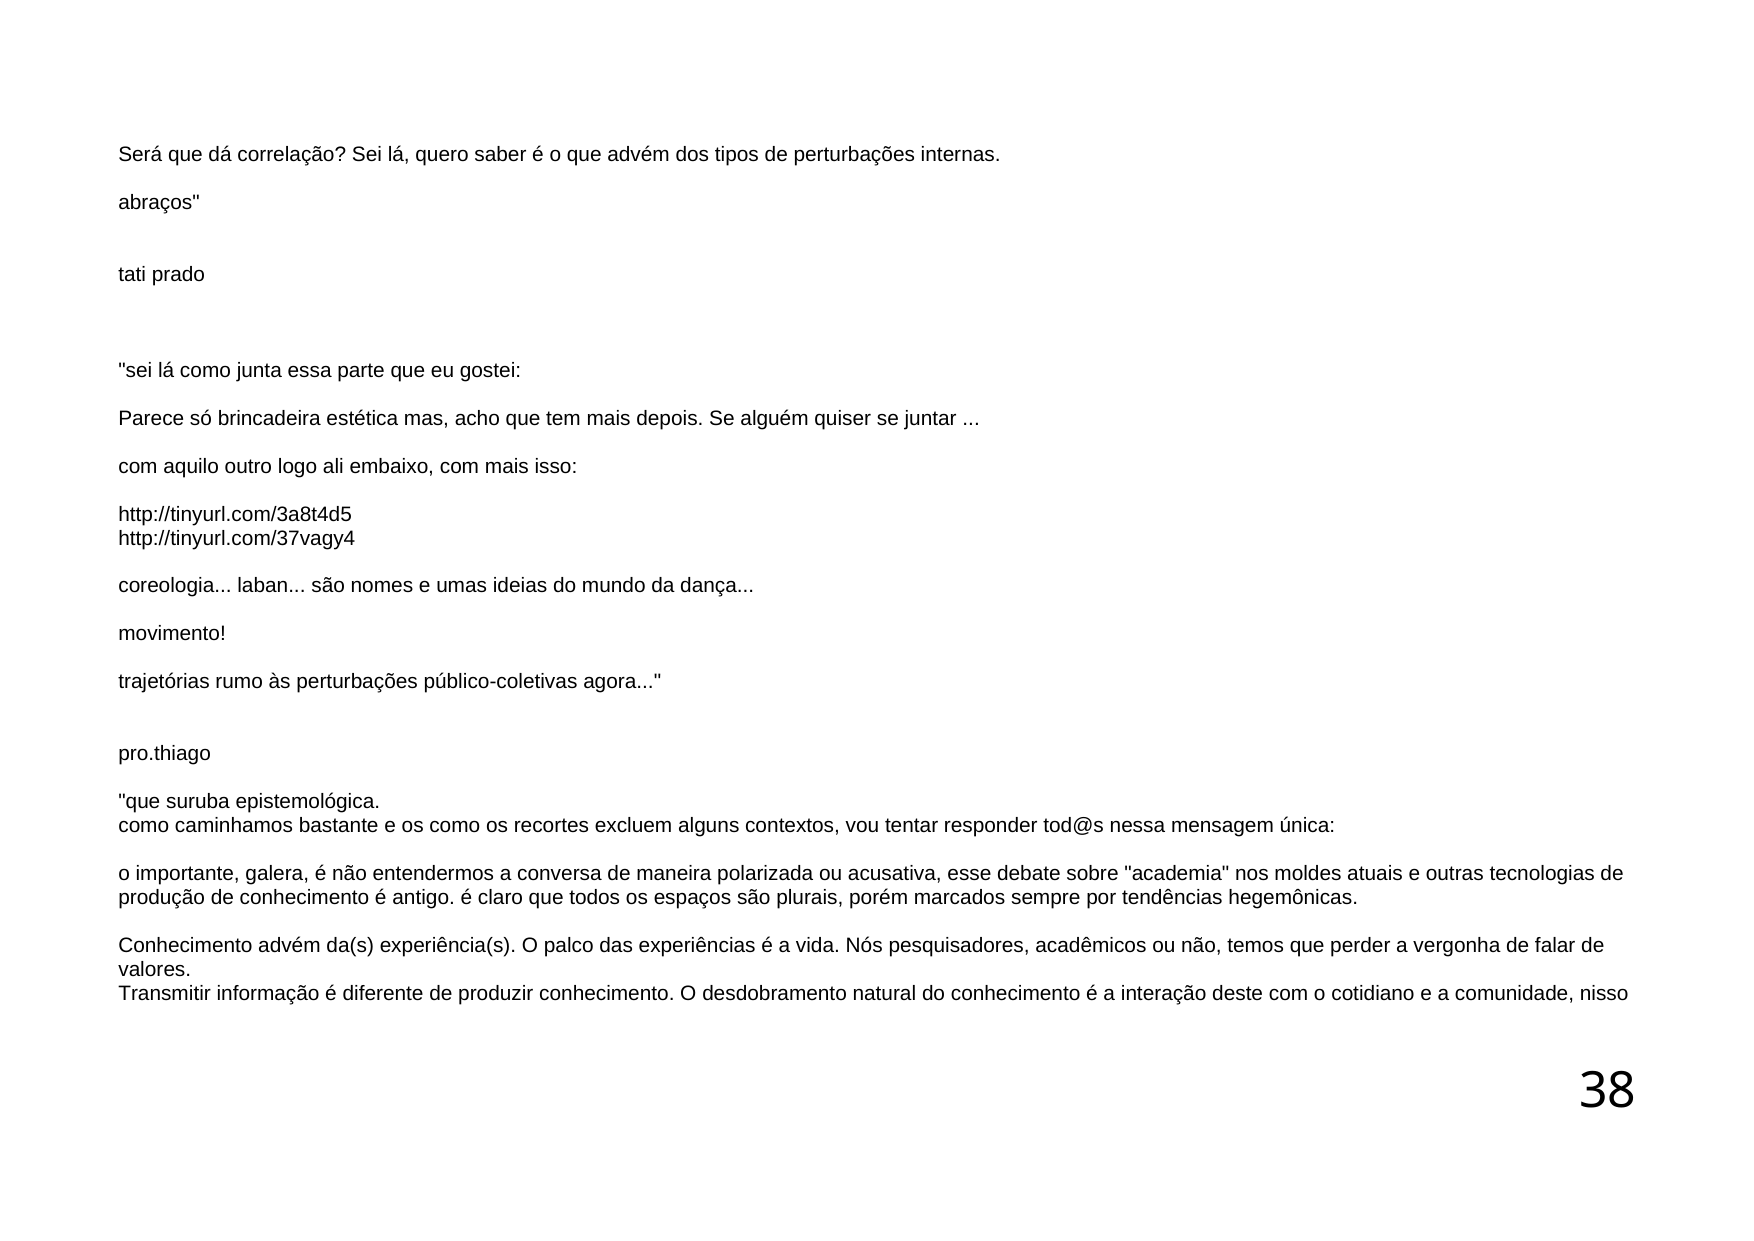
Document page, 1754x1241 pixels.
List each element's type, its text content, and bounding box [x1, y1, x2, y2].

text Será que dá correlação? Sei lá, quero saber é o que advém dos tipos de perturbações internas. [118, 142, 1636, 166]
text coreologia... laban... são nomes e umas ideias do mundo da dança... [118, 573, 1636, 597]
text tati prado [118, 262, 1636, 286]
text http://tinyurl.com/37vagy4 [118, 525, 1636, 549]
text movimento! [118, 621, 1636, 645]
text "que suruba epistemológica. [118, 789, 1636, 813]
text Conhecimento advém da(s) experiência(s). O palco das experiências é a vida. Nós pesquisadores, acadêmicos ou não, temos que perder a vergonha de falar de valores. [118, 933, 1636, 981]
text Transmitir informação é diferente de produzir conhecimento. O desdobramento natural do conhecimento é a interação deste com o cotidiano e a comunidade, nisso [118, 981, 1636, 1004]
text como caminhamos bastante e os como os recortes excluem alguns contextos, vou tentar responder tod@s nessa mensagem única: [118, 813, 1636, 837]
text com aquilo outro logo ali embaixo, com mais isso: [118, 453, 1636, 477]
text pro.thiago [118, 741, 1636, 765]
text o importante, galera, é não entendermos a conversa de maneira polarizada ou acusativa, esse debate sobre "academia" nos moldes atuais e outras tecnologias de produção de conhecimento é antigo. é claro que todos os espaços são plurais, porém marcados sempre por tendências hegemônicas. [118, 861, 1636, 909]
text "sei lá como junta essa parte que eu gostei: [118, 358, 1636, 382]
text Parece só brincadeira estética mas, acho que tem mais depois. Se alguém quiser se juntar ... [118, 406, 1636, 429]
text http://tinyurl.com/3a8t4d5 [118, 501, 1636, 525]
text trajetórias rumo às perturbações público-coletivas agora..." [118, 669, 1636, 693]
text abraços" [118, 190, 1636, 214]
